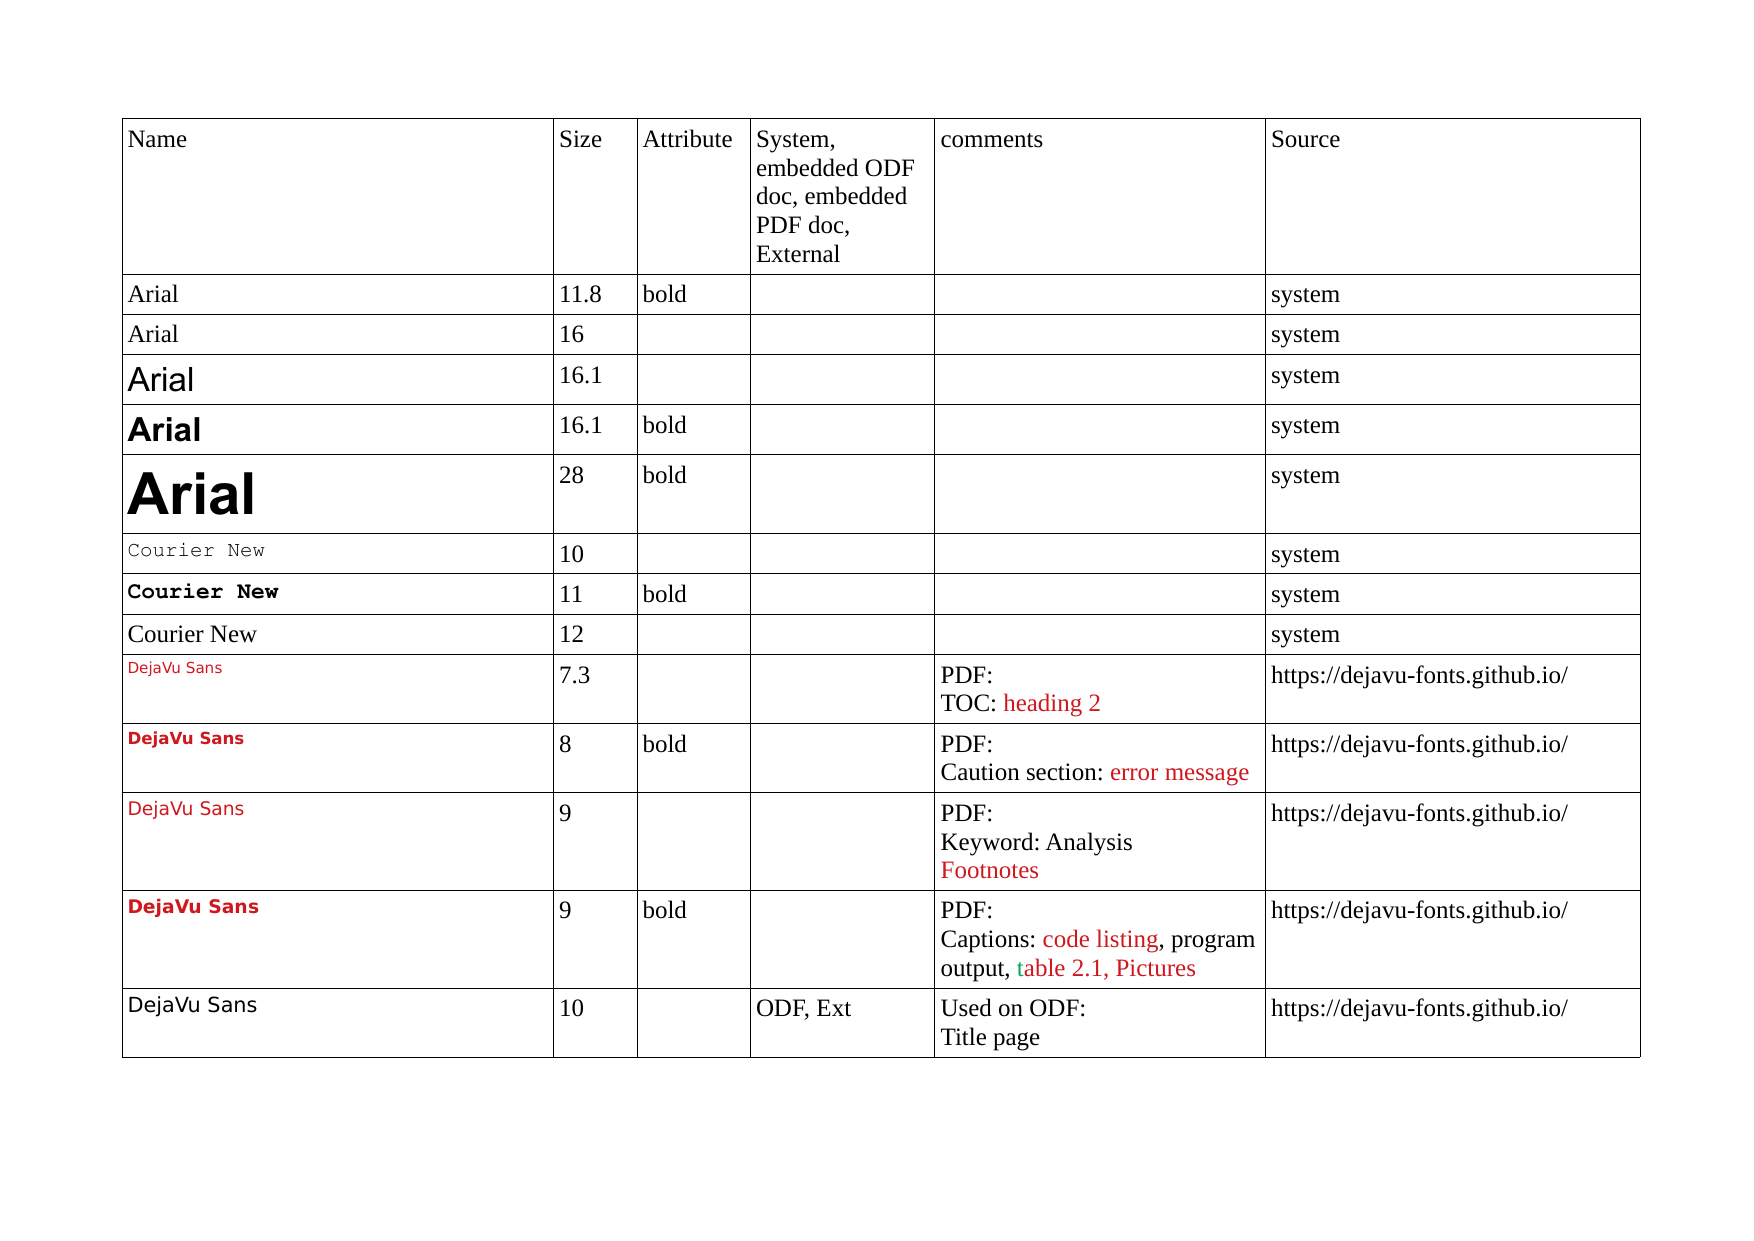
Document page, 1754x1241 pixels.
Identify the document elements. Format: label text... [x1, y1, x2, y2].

table_cell [751, 355, 934, 404]
table_cell system [1266, 275, 1640, 314]
table_cell bold [638, 724, 750, 792]
table_cell Courier New [123, 534, 553, 573]
table_cell bold [638, 405, 750, 454]
table_cell system [1266, 455, 1640, 533]
table_cell https://dejavu-fonts.github.io/ [1266, 655, 1640, 723]
table_cell Arial [123, 455, 553, 533]
table_cell Courier New [123, 574, 553, 613]
table_cell 8 [554, 724, 637, 792]
table_cell 10 [554, 989, 637, 1057]
table_cell system [1266, 615, 1640, 654]
table_cell 11 [554, 574, 637, 613]
table_cell [751, 615, 934, 654]
table_cell [935, 574, 1265, 613]
table_cell [935, 355, 1265, 404]
table_cell [751, 534, 934, 573]
table_cell 9 [554, 891, 637, 988]
table_cell [935, 275, 1265, 314]
table_cell [751, 455, 934, 533]
table_header Source [1266, 119, 1640, 273]
table_cell 11.8 [554, 275, 637, 314]
table_cell [751, 275, 934, 314]
table_cell 9 [554, 793, 637, 890]
table_cell [638, 655, 750, 723]
table_cell DejaVu Sans [123, 724, 553, 792]
table_cell PDF: Caution section: error message [935, 724, 1265, 792]
table_cell https://dejavu-fonts.github.io/ [1266, 724, 1640, 792]
table_cell DejaVu Sans [123, 989, 553, 1057]
table_cell Arial [123, 405, 553, 454]
table_cell [751, 655, 934, 723]
table_cell [935, 534, 1265, 573]
table_cell [638, 534, 750, 573]
table_cell bold [638, 455, 750, 533]
table_cell [935, 405, 1265, 454]
table_cell system [1266, 355, 1640, 404]
table_cell [751, 724, 934, 792]
table_cell [935, 315, 1265, 354]
table_cell 28 [554, 455, 637, 533]
table_cell PDF: TOC: heading 2 [935, 655, 1265, 723]
table_cell [638, 315, 750, 354]
table_header Size [554, 119, 637, 273]
table_cell bold [638, 574, 750, 613]
table_cell DejaVu Sans [123, 655, 553, 723]
table_cell ODF, Ext [751, 989, 934, 1057]
table_cell system [1266, 405, 1640, 454]
table_cell PDF: Captions: code listing, program output, table 2.1, Pictures [935, 891, 1265, 988]
table_cell 7.3 [554, 655, 637, 723]
table_cell PDF: Keyword: Analysis Footnotes [935, 793, 1265, 890]
table_cell https://dejavu-fonts.github.io/ [1266, 891, 1640, 988]
table_cell [638, 989, 750, 1057]
table_cell 10 [554, 534, 637, 573]
table_header System, embedded ODF doc, embedded PDF doc, External [751, 119, 934, 273]
table_header comments [935, 119, 1265, 273]
table_cell [751, 574, 934, 613]
table_cell Arial [123, 355, 553, 404]
table_cell Used on ODF: Title page [935, 989, 1265, 1057]
table_cell [638, 355, 750, 404]
table_header Name [123, 119, 553, 273]
table_cell DejaVu Sans [123, 793, 553, 890]
table_cell Courier New [123, 615, 553, 654]
table_cell Arial [123, 275, 553, 314]
table_cell [935, 455, 1265, 533]
table_header Attribute [638, 119, 750, 273]
table_cell https://dejavu-fonts.github.io/ [1266, 793, 1640, 890]
table_cell 12 [554, 615, 637, 654]
table_cell system [1266, 315, 1640, 354]
table_cell [638, 793, 750, 890]
table_cell 16 [554, 315, 637, 354]
table_cell [935, 615, 1265, 654]
table_cell [751, 793, 934, 890]
table_cell https://dejavu-fonts.github.io/ [1266, 989, 1640, 1057]
table_cell system [1266, 534, 1640, 573]
table_cell bold [638, 275, 750, 314]
table_cell [751, 405, 934, 454]
table_cell [751, 891, 934, 988]
table_cell [638, 615, 750, 654]
table_cell 16.1 [554, 405, 637, 454]
table_cell [751, 315, 934, 354]
table_cell Arial [123, 315, 553, 354]
table_cell DejaVu Sans [123, 891, 553, 988]
table_cell system [1266, 574, 1640, 613]
table_cell 16.1 [554, 355, 637, 404]
table_cell bold [638, 891, 750, 988]
